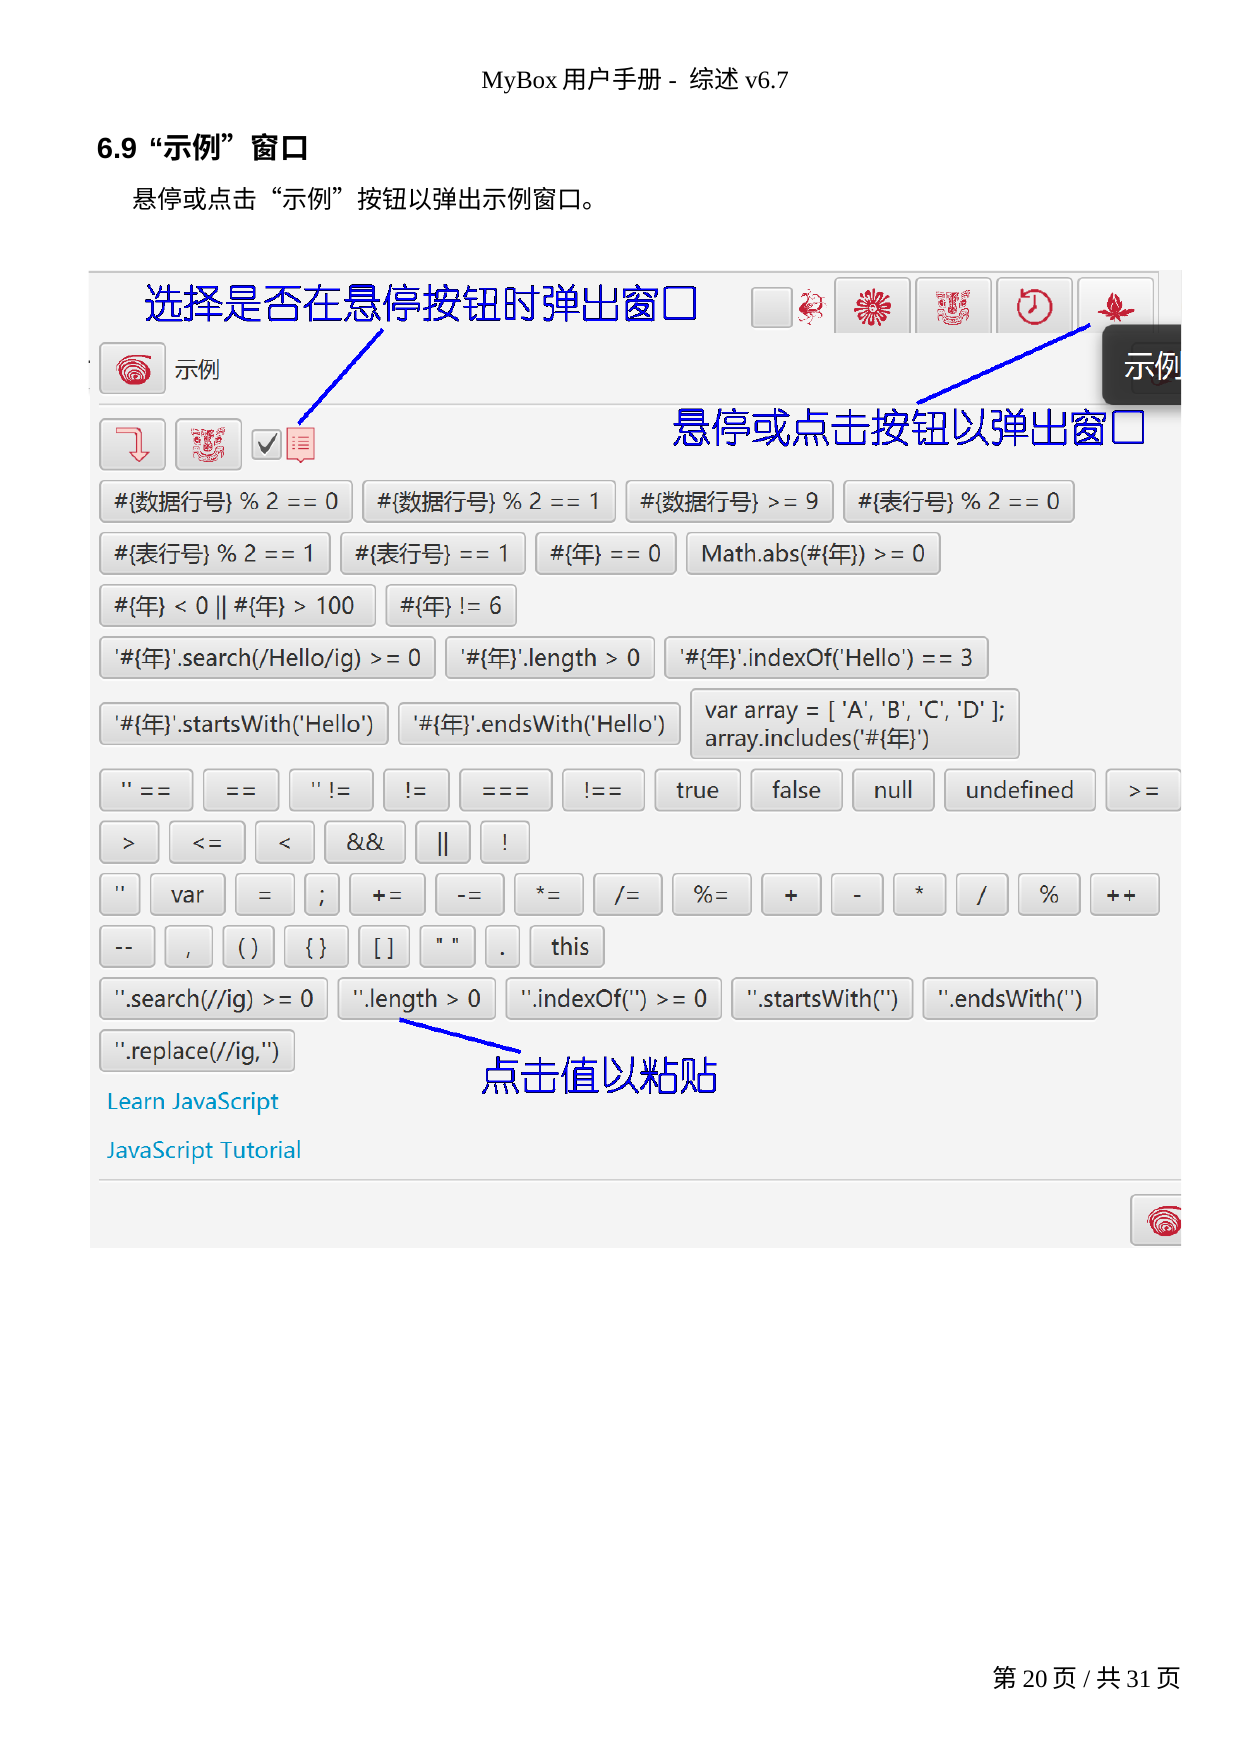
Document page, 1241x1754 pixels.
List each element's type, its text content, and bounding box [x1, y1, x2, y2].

picture [88, 269, 1182, 1248]
subtitle “示例”窗口 [88, 125, 1181, 167]
text 悬停或点击“示例”按钮以弹出示例窗口。 [88, 179, 1181, 216]
